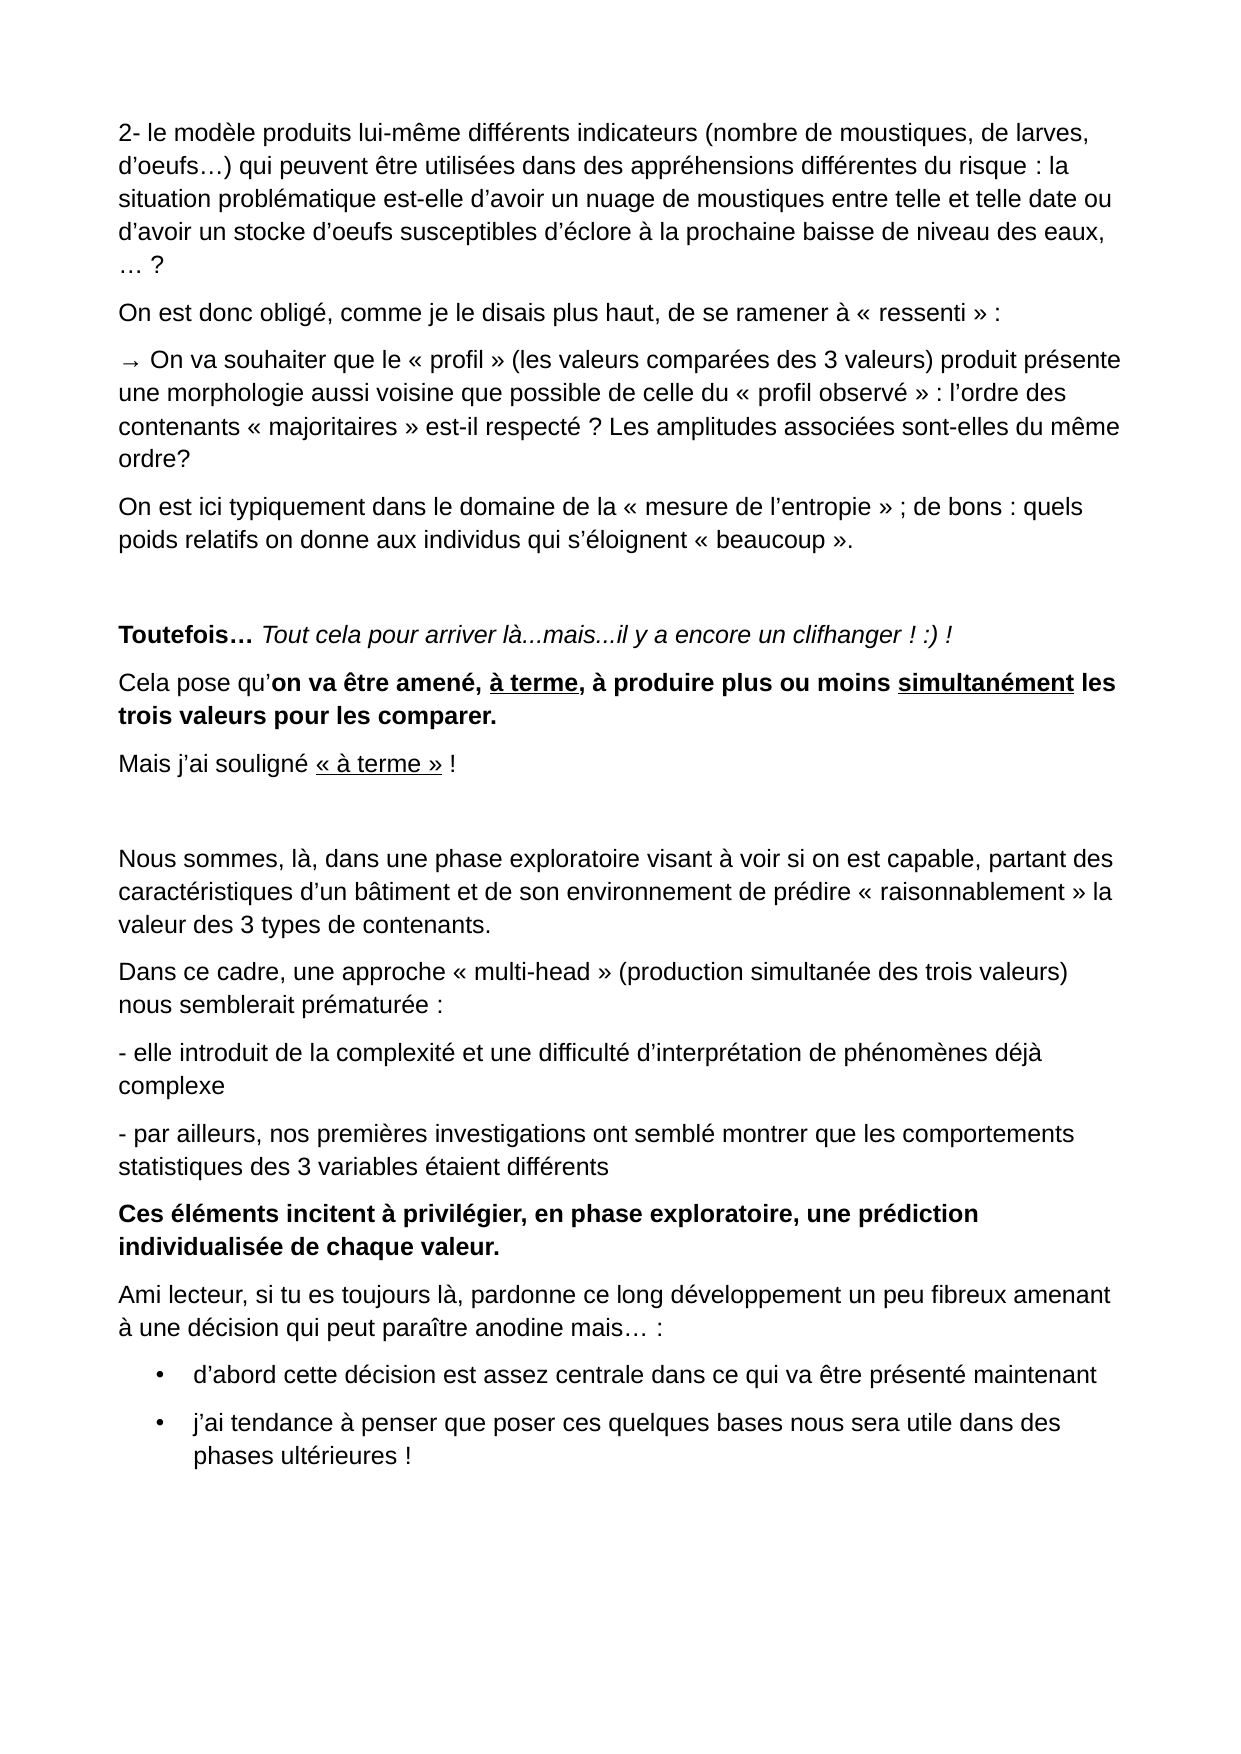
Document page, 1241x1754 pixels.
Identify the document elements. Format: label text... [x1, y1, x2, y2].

text Toutefois… Tout cela pour arriver là...mais...il y a encore un clifhanger ! :) ! [118, 620, 1122, 649]
text 2- le modèle produits lui-même différents indicateurs (nombre de moustiques, de larves, d’oeufs…) qui peuvent être utilisées dans des appréhensions différentes du risque : la situation problématique est-elle d’avoir un nuage de moustiques entre telle et telle date ou d’avoir un stocke d’oeufs susceptibles d’éclore à la prochaine baisse de niveau des eaux,… ? [118, 118, 1122, 279]
text Mais j’ai souligné « à terme » ! [118, 748, 1122, 777]
text Dans ce cadre, une approche « multi-head » (production simultanée des trois valeurs) nous semblerait prématurée : [118, 957, 1122, 1019]
text On est ici typiquement dans le domaine de la « mesure de l’entropie » ; de bons : quels poids relatifs on donne aux individus qui s’éloignent « beaucoup ». [118, 492, 1122, 554]
list j’ai tendance à penser que poser ces quelques bases nous sera utile dans des phases ultérieures ! [156, 1408, 1122, 1470]
text Cela pose qu’on va être amené, à terme, à produire plus ou moins simultanément les trois valeurs pour les comparer. [118, 668, 1122, 730]
text On est donc obligé, comme je le disais plus haut, de se ramener à « ressenti » : [118, 298, 1122, 327]
list d’abord cette décision est assez centrale dans ce qui va être présenté maintenant [156, 1361, 1122, 1389]
text Ami lecteur, si tu es toujours là, pardonne ce long développement un peu fibreux amenant à une décision qui peut paraître anodine mais… : [118, 1280, 1122, 1342]
text Nous sommes, là, dans une phase exploratoire visant à voir si on est capable, partant des caractéristiques d’un bâtiment et de son environnement de prédire « raisonnablement » la valeur des 3 types de contenants. [118, 844, 1122, 938]
text Ces éléments incitent à privilégier, en phase exploratoire, une prédiction individualisée de chaque valeur. [118, 1199, 1122, 1261]
text - par ailleurs, nos premières investigations ont semblé montrer que les comportements statistiques des 3 variables étaient différents [118, 1119, 1122, 1180]
text - elle introduit de la complexité et une difficulté d’interprétation de phénomènes déjà complexe [118, 1038, 1122, 1100]
text → On va souhaiter que le « profil » (les valeurs comparées des 3 valeurs) produit présente une morphologie aussi voisine que possible de celle du « profil observé » : l’ordre des contenants « majoritaires » est-il respecté ? Les amplitudes associées sont-elles du même ordre? [118, 345, 1122, 473]
